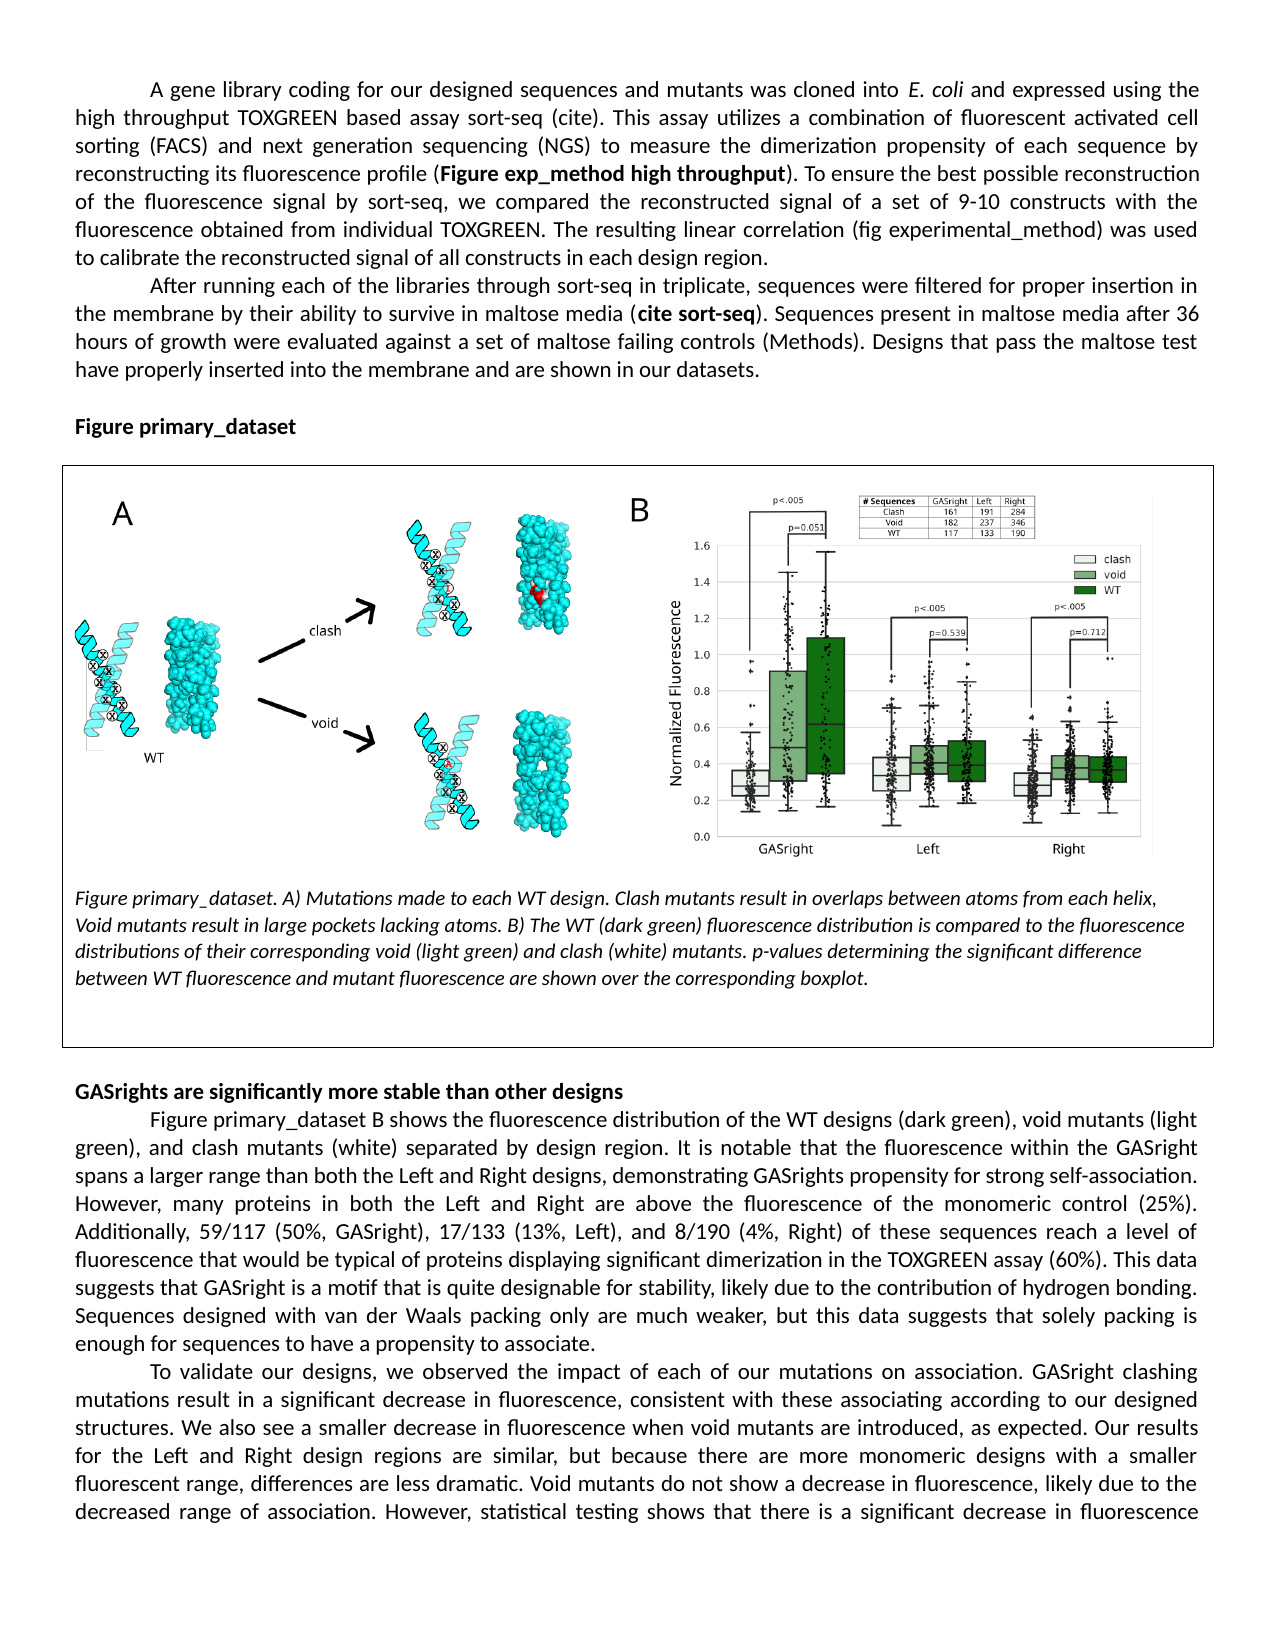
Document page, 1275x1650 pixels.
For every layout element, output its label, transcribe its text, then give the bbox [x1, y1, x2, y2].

text After running each of the libraries through sort-seq in triplicate, sequences were filtered for proper insertion in the membrane by their ability to survive in maltose media (cite sort-seq). Sequences present in maltose media after 36 hours of growth were evaluated against a set of maltose failing controls (Methods). Designs that pass the maltose test have properly inserted into the membrane and are shown in our datasets. [75, 271, 1200, 383]
text Figure primary_dataset B shows the fluorescence distribution of the WT designs (dark green), void mutants (light green), and clash mutants (white) separated by design region. It is notable that the fluorescence within the GASright spans a larger range than both the Left and Right designs, demonstrating GASrights propensity for strong self-association. However, many proteins in both the Left and Right are above the fluorescence of the monomeric control (25%). Additionally, 59/117 (50%, GASright), 17/133 (13%, Left), and 8/190 (4%, Right) of these sequences reach a level of fluorescence that would be typical of proteins displaying significant dimerization in the TOXGREEN assay (60%). This data suggests that GASright is a motif that is quite designable for stability, likely due to the contribution of hydrogen bonding. Sequences designed with van der Waals packing only are much weaker, but this data suggests that solely packing is enough for sequences to have a propensity to associate. [75, 1105, 1200, 1357]
text [63, 466, 1213, 1047]
text To validate our designs, we observed the impact of each of our mutations on association. GASright clashing mutations result in a significant decrease in fluorescence, consistent with these associating according to our designed structures. We also see a smaller decrease in fluorescence when void mutants are introduced, as expected. Our results for the Left and Right design regions are similar, but because there are more monomeric designs with a smaller fluorescent range, differences are less dramatic. Void mutants do not show a decrease in fluorescence, likely due to the decreased range of association. However, statistical testing shows that there is a significant decrease in fluorescence [75, 1357, 1200, 1525]
picture [74, 494, 1200, 873]
text Figure primary_dataset. A) Mutations made to each WT design. Clash mutants result in overlaps between atoms from each helix, Void mutants result in large pockets lacking atoms. B) The WT (dark green) fluorescence distribution is compared to the fluorescence distributions of their corresponding void (light green) and clash (white) mutants. p-values determining the significant difference between WT fluorescence and mutant fluorescence are shown over the corresponding boxplot. [75, 873, 1200, 990]
text A gene library coding for our designed sequences and mutants was cloned into E. coli and expressed using the high throughput TOXGREEN based assay sort-seq (cite). This assay utilizes a combination of fluorescent activated cell sorting (FACS) and next generation sequencing (NGS) to measure the dimerization propensity of each sequence by reconstructing its fluorescence profile (Figure exp_method high throughput). To ensure the best possible reconstruction of the fluorescence signal by sort-seq, we compared the reconstructed signal of a set of 9-10 constructs with the fluorescence obtained from individual TOXGREEN. The resulting linear correlation (fig experimental_method) was used to calibrate the reconstructed signal of all constructs in each design region. [75, 75, 1200, 271]
text GASrights are significantly more stable than other designs [75, 1048, 1200, 1105]
text Figure primary_dataset [75, 412, 1200, 440]
text [75, 458, 1200, 465]
